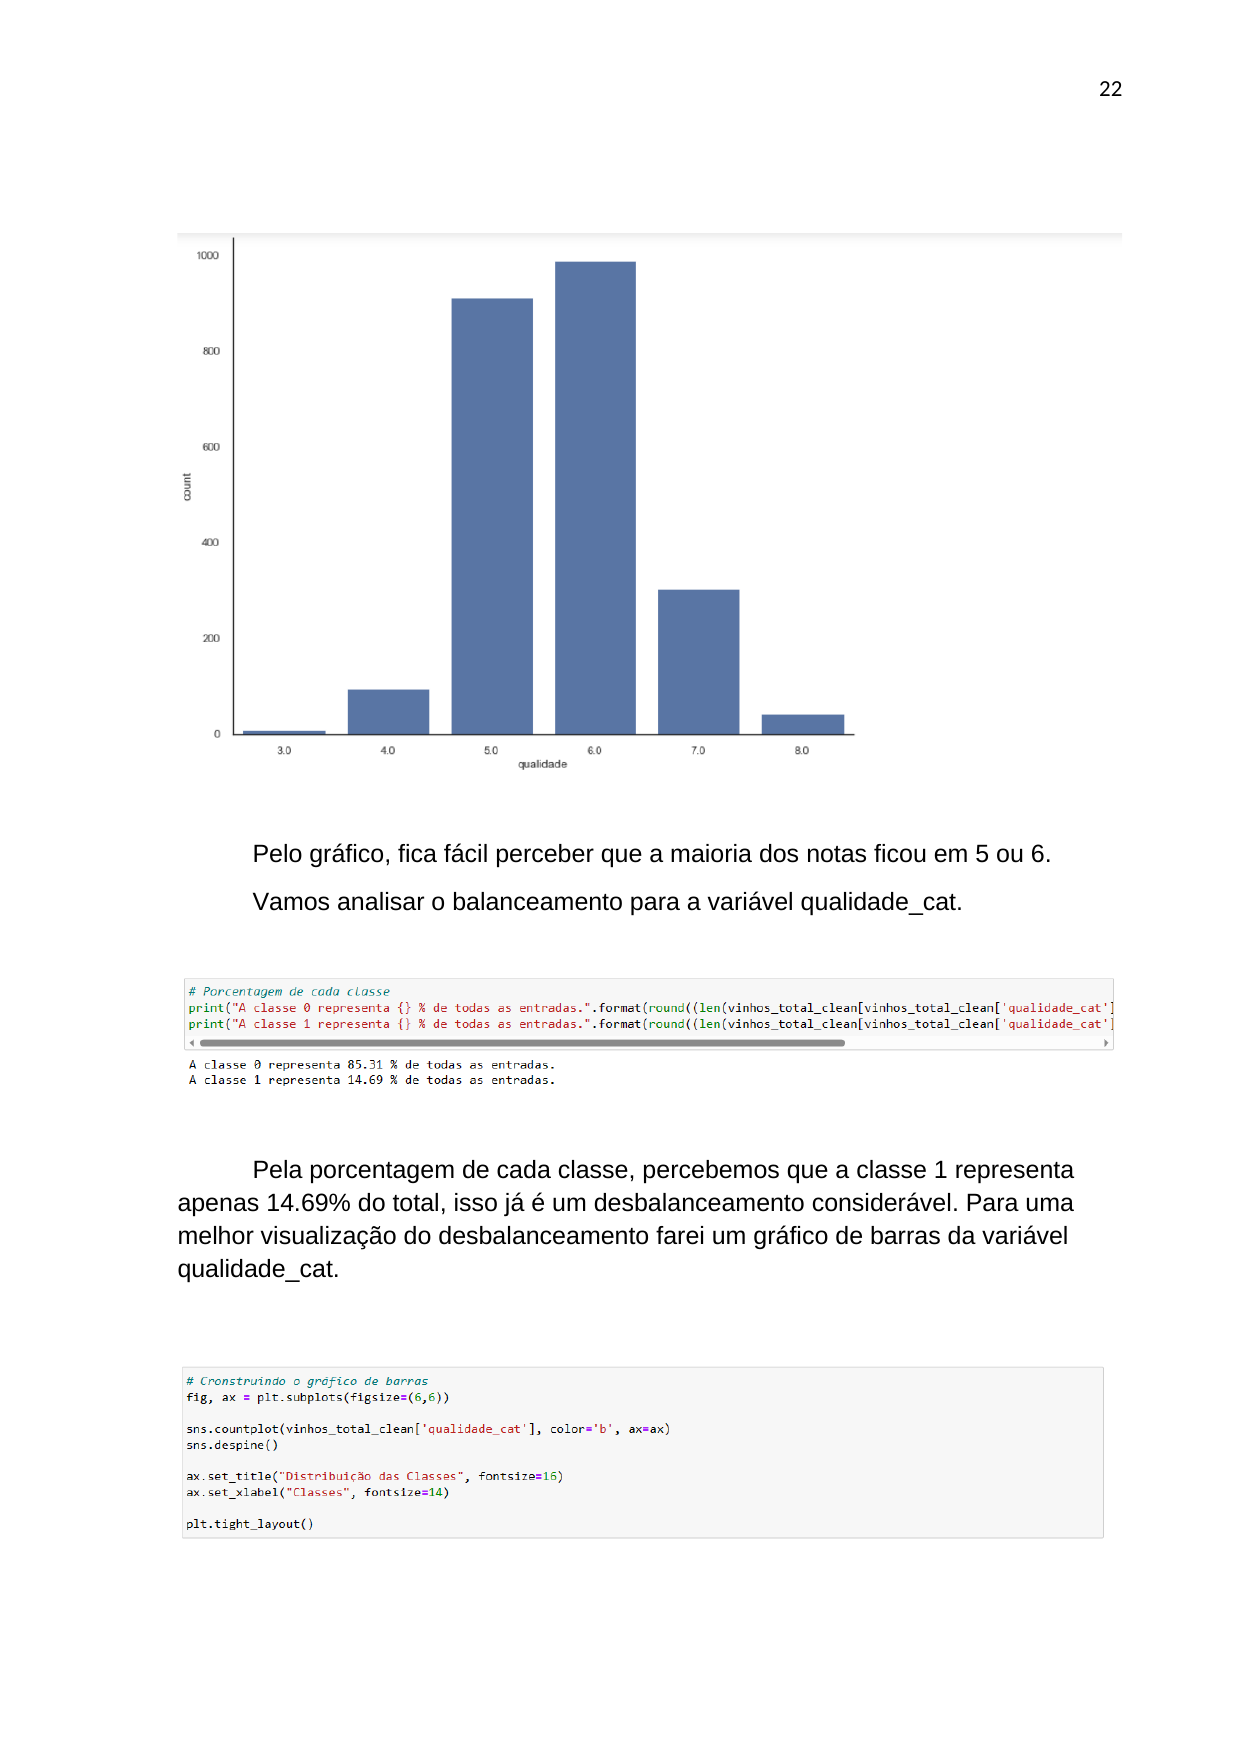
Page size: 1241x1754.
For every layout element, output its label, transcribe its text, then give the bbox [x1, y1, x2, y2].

text Pelo gráfico, fica fácil perceber que a maioria dos notas ficou em 5 ou 6. [177, 839, 1122, 867]
picture [177, 1362, 1123, 1541]
text Vamos analisar o balanceamento para a variável qualidade_cat. [177, 886, 1122, 915]
text Pela porcentagem de cada classe, percebemos que a classe 1 representa apenas 14.69% do total, isso já é um desbalanceamento considerável. Para uma melhor visualização do desbalanceamento farei um gráfico de barras da variável qualidade_cat. [177, 1155, 1122, 1283]
picture [177, 231, 1123, 781]
picture [177, 973, 1123, 1097]
